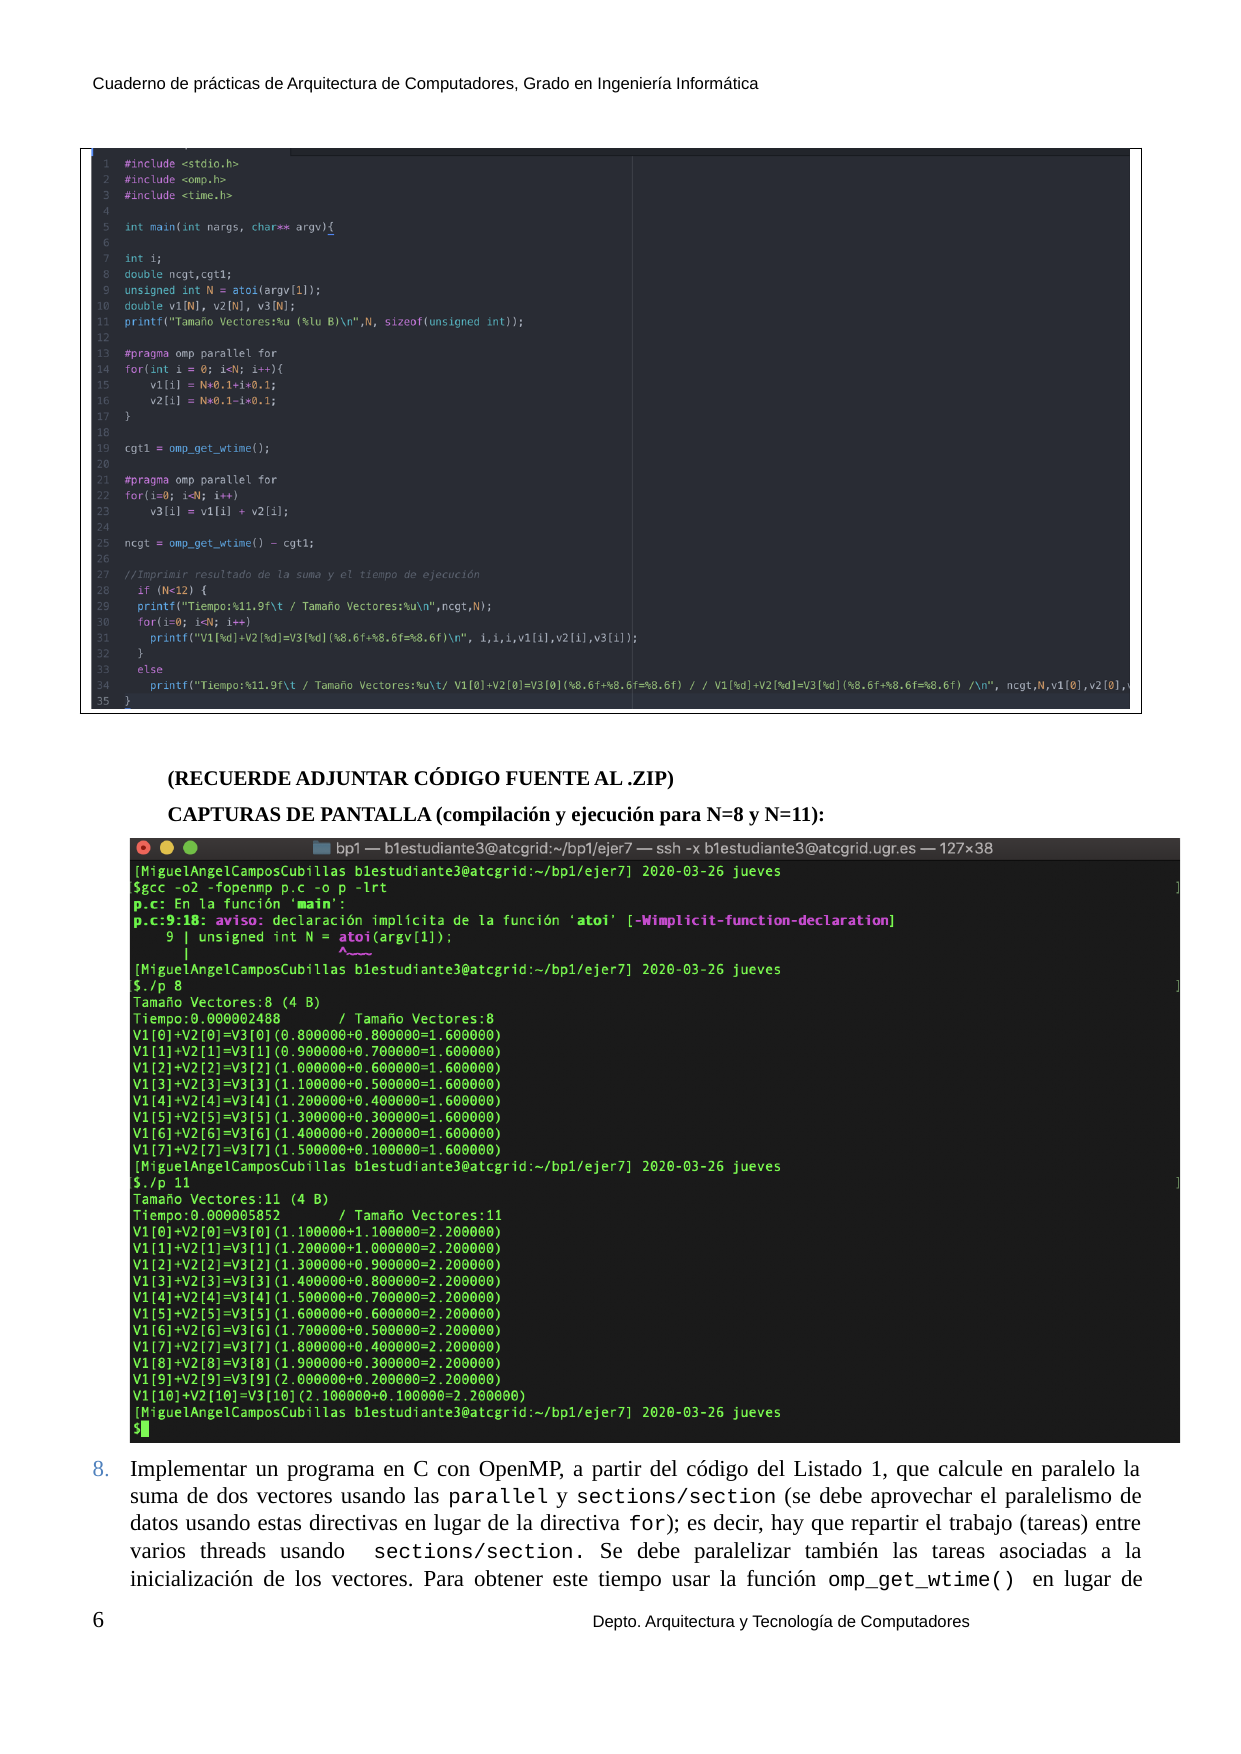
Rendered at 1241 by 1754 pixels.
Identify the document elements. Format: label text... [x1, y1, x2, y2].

text (RECUERDE ADJUNTAR CÓDIGO FUENTE AL .ZIP) [167, 766, 1143, 790]
table_header [81, 149, 1141, 713]
text CAPTURAS DE PANTALLA (compilación y ejecución para N=8 y N=11): [167, 802, 1143, 826]
list Implementar un programa en C con OpenMP, a partir del código del Listado 1, que calcule en paralelo la suma de dos vectores usando las parallel y sections/section (se debe aprovechar el paralelismo de datos usando estas directivas en lugar de la directiva for); es decir, hay que repartir el trabajo (tareas) entre varios threads usando sections/section. Se debe paralelizar también las tareas asociadas a la inicialización de los vectores. Para obtener este tiempo usar la función omp_get_wtime() en lugar de [92, 1456, 1143, 1592]
